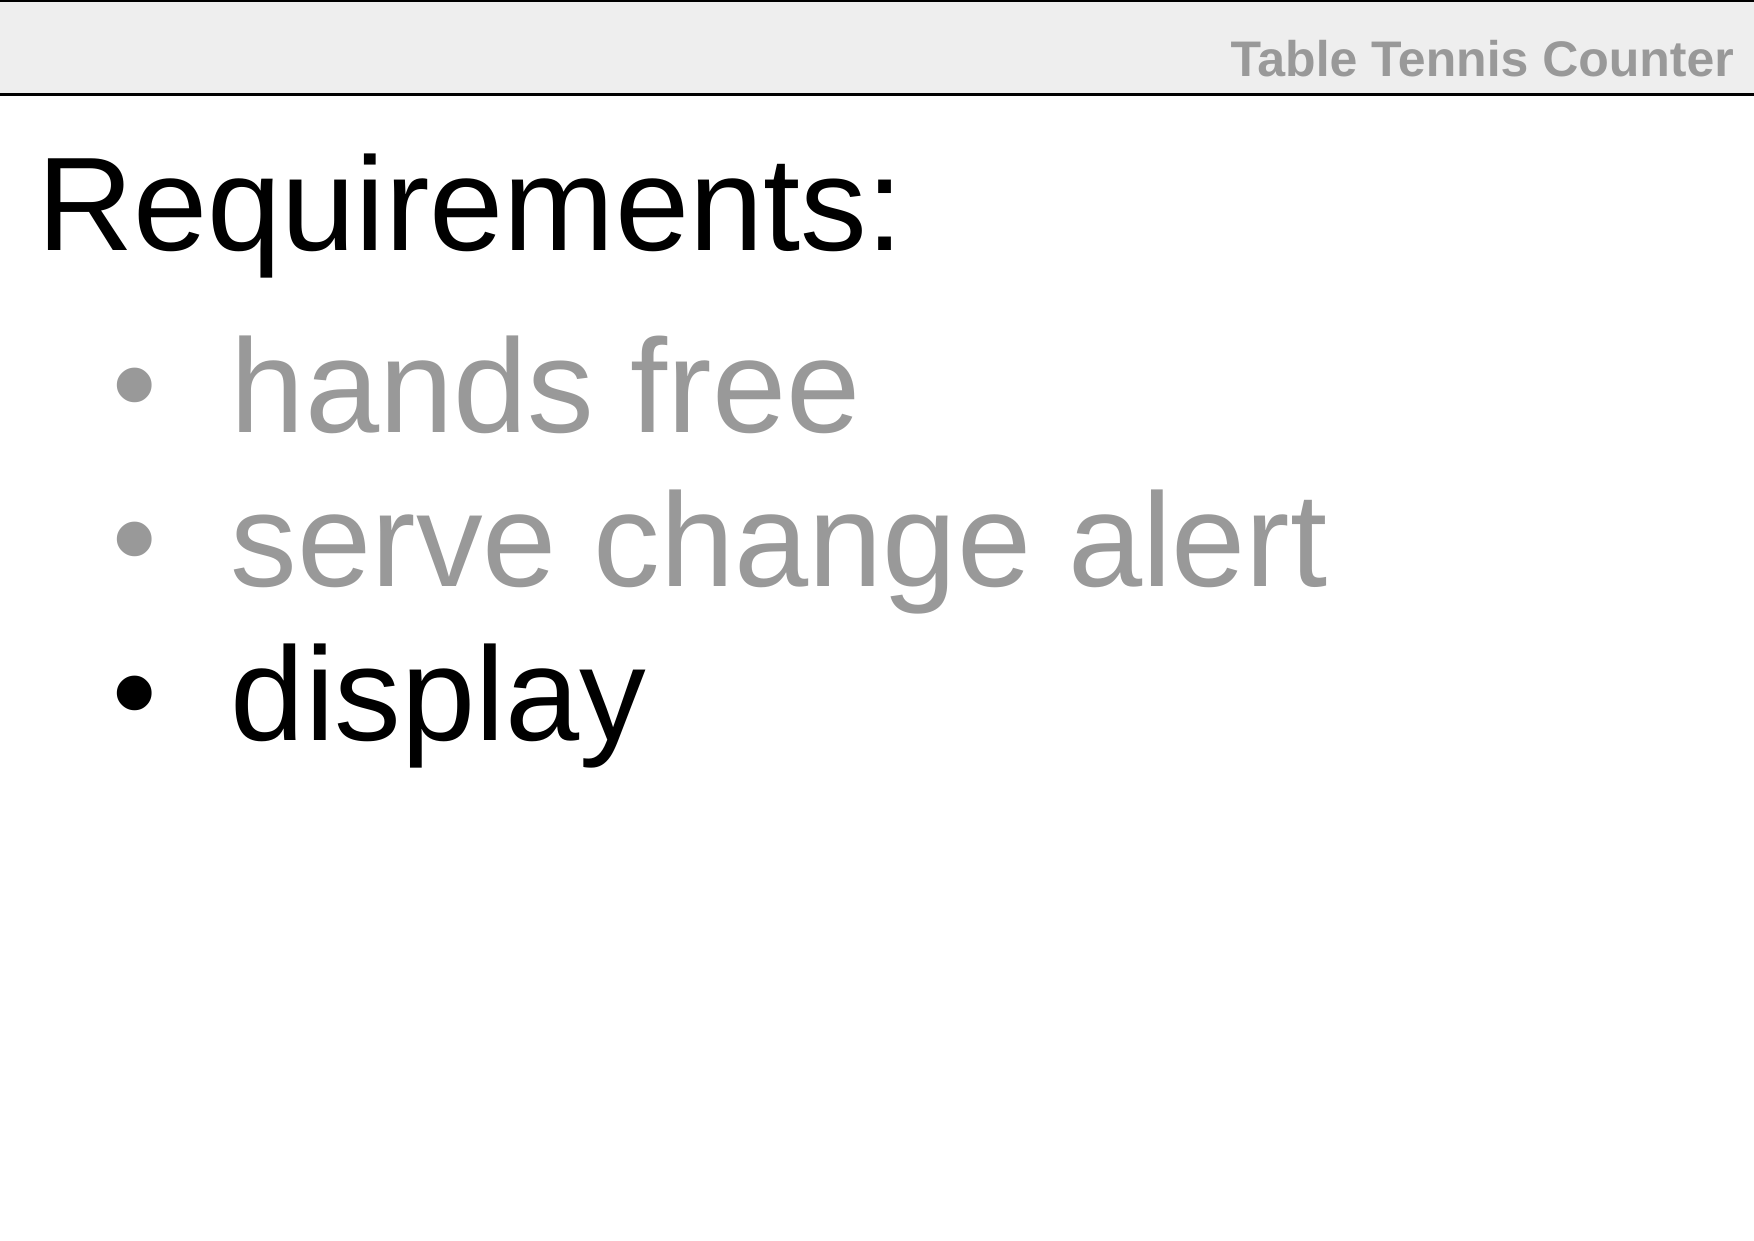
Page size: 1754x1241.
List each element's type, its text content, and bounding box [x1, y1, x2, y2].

list serve change alert [112, 461, 1754, 615]
text Requirements: [0, 126, 1754, 279]
list hands free [112, 308, 1754, 461]
list display [112, 615, 1754, 769]
